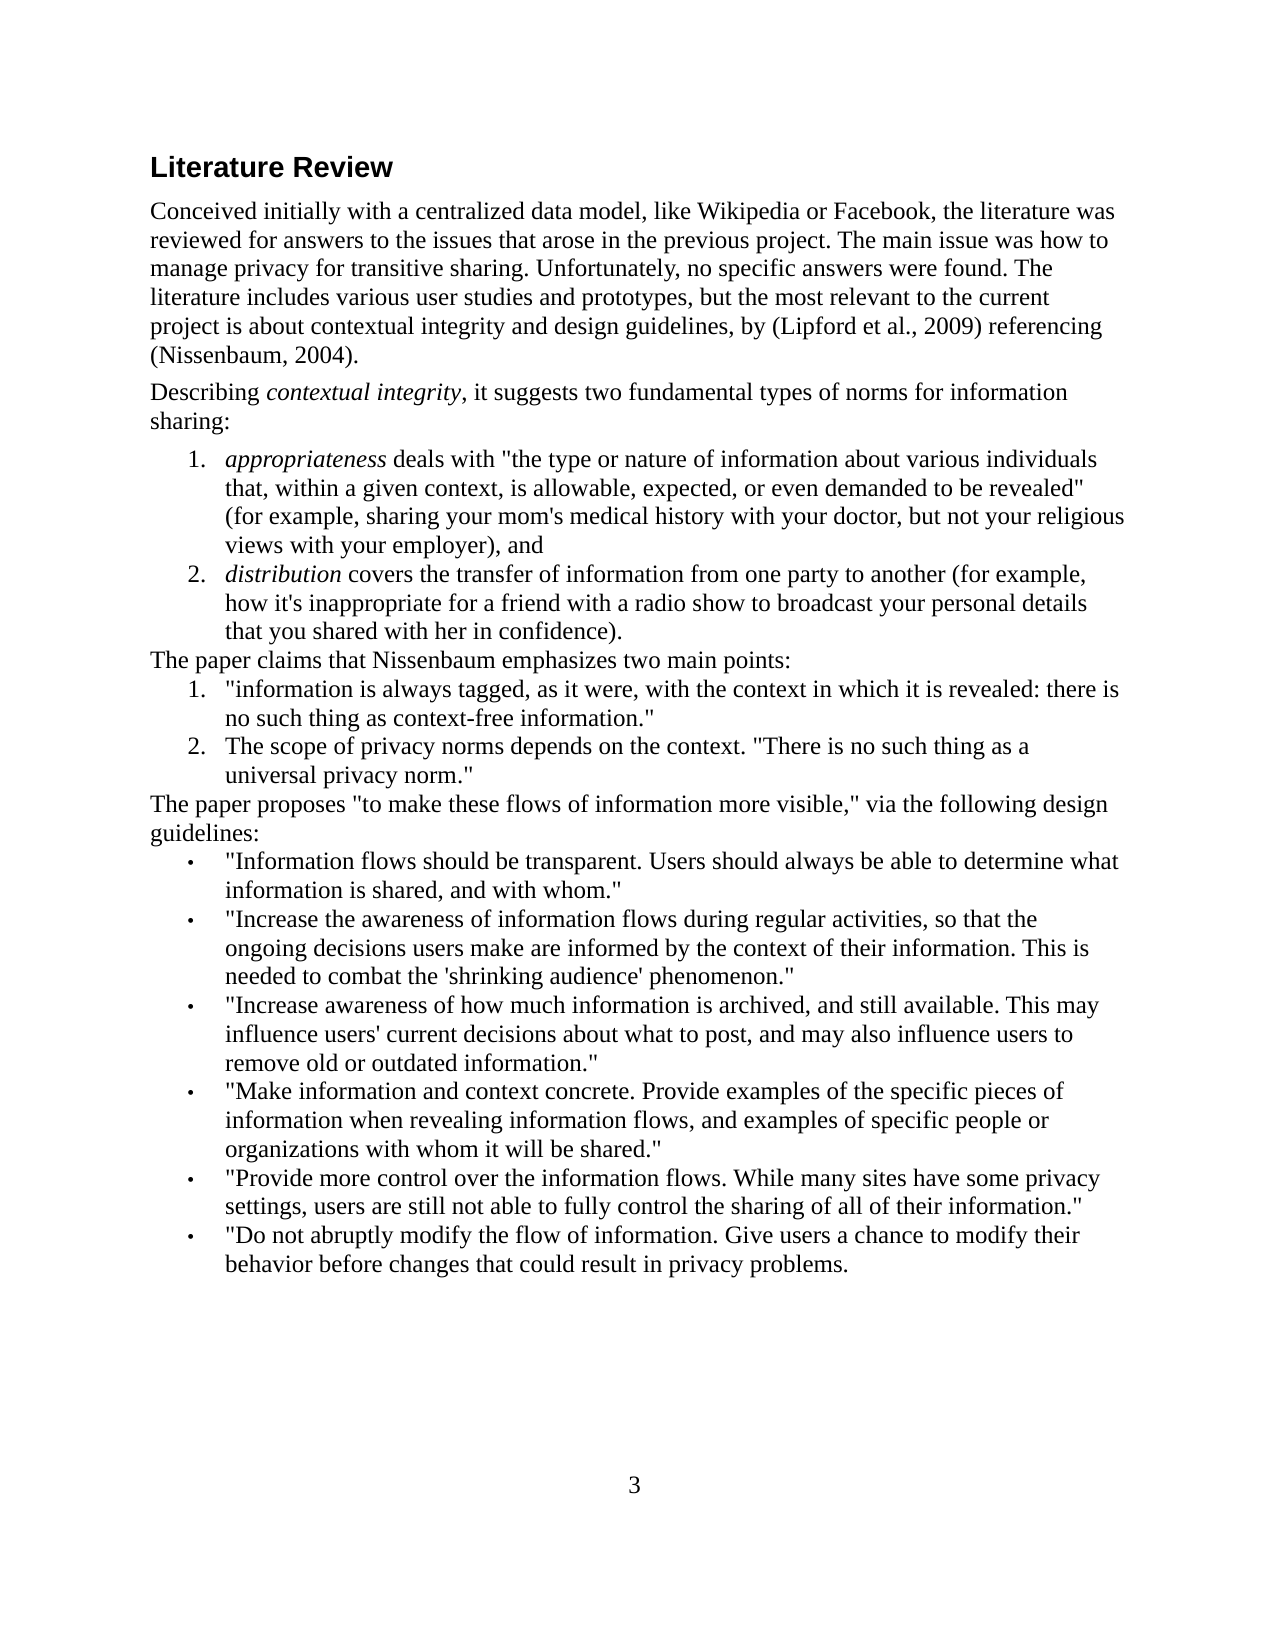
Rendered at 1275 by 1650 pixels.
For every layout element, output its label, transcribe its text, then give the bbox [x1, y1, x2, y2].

text Describing contextual integrity, it suggests two fundamental types of norms for information sharing: [150, 377, 1125, 435]
text Conceived initially with a centralized data model, like Wikipedia or Facebook, the literature was reviewed for answers to the issues that arose in the previous project. The main issue was how to manage privacy for transitive sharing. Unfortunately, no specific answers were found. The literature includes various user studies and prototypes, but the most relevant to the current project is about contextual integrity and design guidelines, by (Lipford et al., 2009) referencing (Nissenbaum, 2004). [150, 196, 1125, 368]
list The scope of privacy norms depends on the context. "There is no such thing as a universal privacy norm." [187, 731, 1125, 789]
list "Increase awareness of how much information is archived, and still available. This may influence users' current decisions about what to post, and may also influence users to remove old or outdated information." [187, 990, 1125, 1076]
list "Provide more control over the information flows. While many sites have some privacy settings, users are still not able to fully control the sharing of all of their information." [187, 1163, 1125, 1220]
subtitle Literature Review [150, 150, 1125, 183]
list appropriateness deals with "the type or nature of information about various individuals that, within a given context, is allowable, expected, or even demanded to be revealed" (for example, sharing your mom's medical history with your doctor, but not your religious views with your employer), and [187, 444, 1125, 559]
list "information is always tagged, as it were, with the context in which it is revealed: there is no such thing as context-free information." [187, 674, 1125, 731]
list distribution covers the transfer of information from one party to another (for example, how it's inappropriate for a friend with a radio show to broadcast your personal details that you shared with her in confidence). [187, 559, 1125, 645]
list "Increase the awareness of information flows during regular activities, so that the ongoing decisions users make are informed by the context of their information. This is needed to combat the 'shrinking audience' phenomenon." [187, 904, 1125, 990]
text The paper claims that Nissenbaum emphasizes two main points: [150, 645, 1125, 674]
list "Information flows should be transparent. Users should always be able to determine what information is shared, and with whom." [187, 846, 1125, 904]
list "Make information and context concrete. Provide examples of the specific pieces of information when revealing information flows, and examples of specific people or organizations with whom it will be shared." [187, 1076, 1125, 1163]
text The paper proposes "to make these flows of information more visible," via the following design guidelines: [150, 789, 1125, 846]
list "Do not abruptly modify the flow of information. Give users a chance to modify their behavior before changes that could result in privacy problems. [187, 1220, 1125, 1278]
